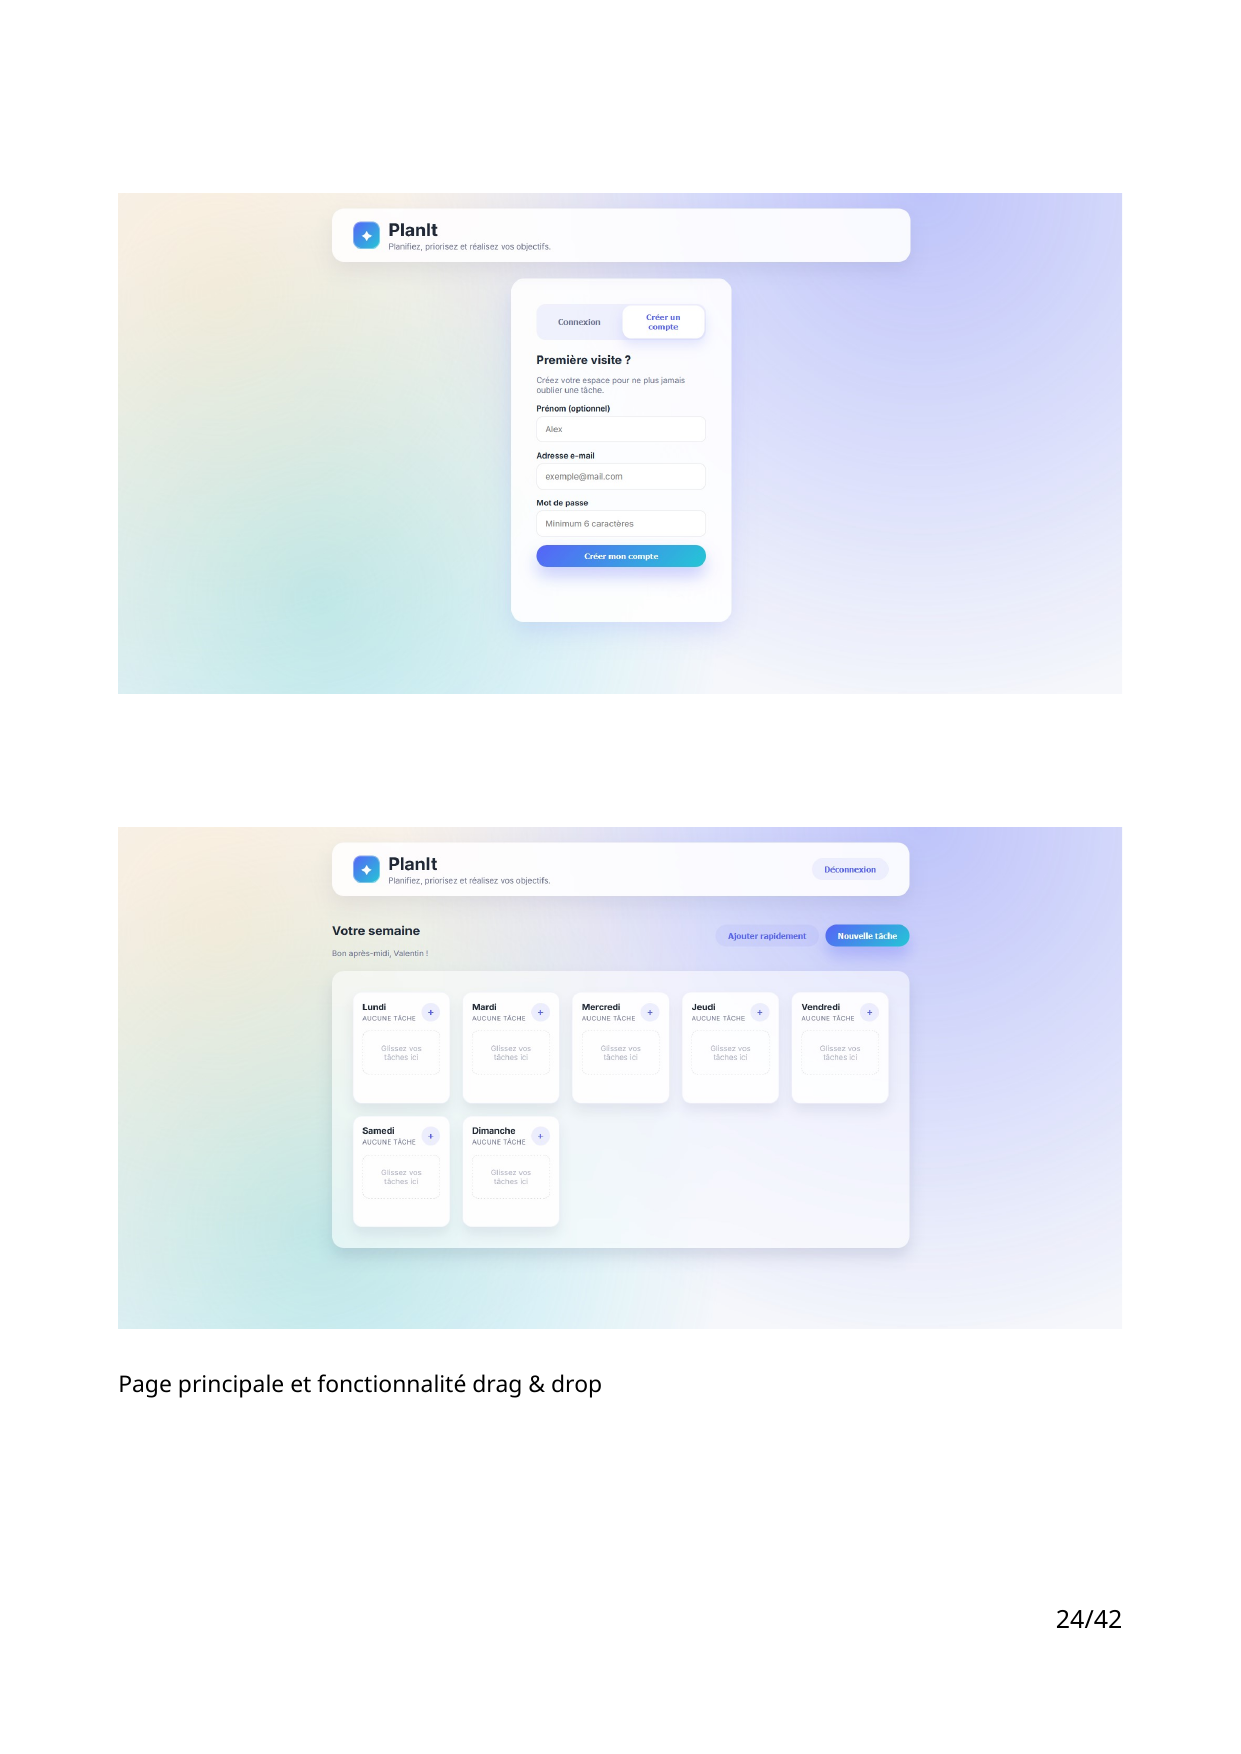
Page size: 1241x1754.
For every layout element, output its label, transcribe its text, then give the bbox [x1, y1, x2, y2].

picture [118, 827, 1123, 1329]
picture [118, 193, 1123, 694]
text Page principale et fonctionnalité drag & drop [118, 1368, 1122, 1399]
